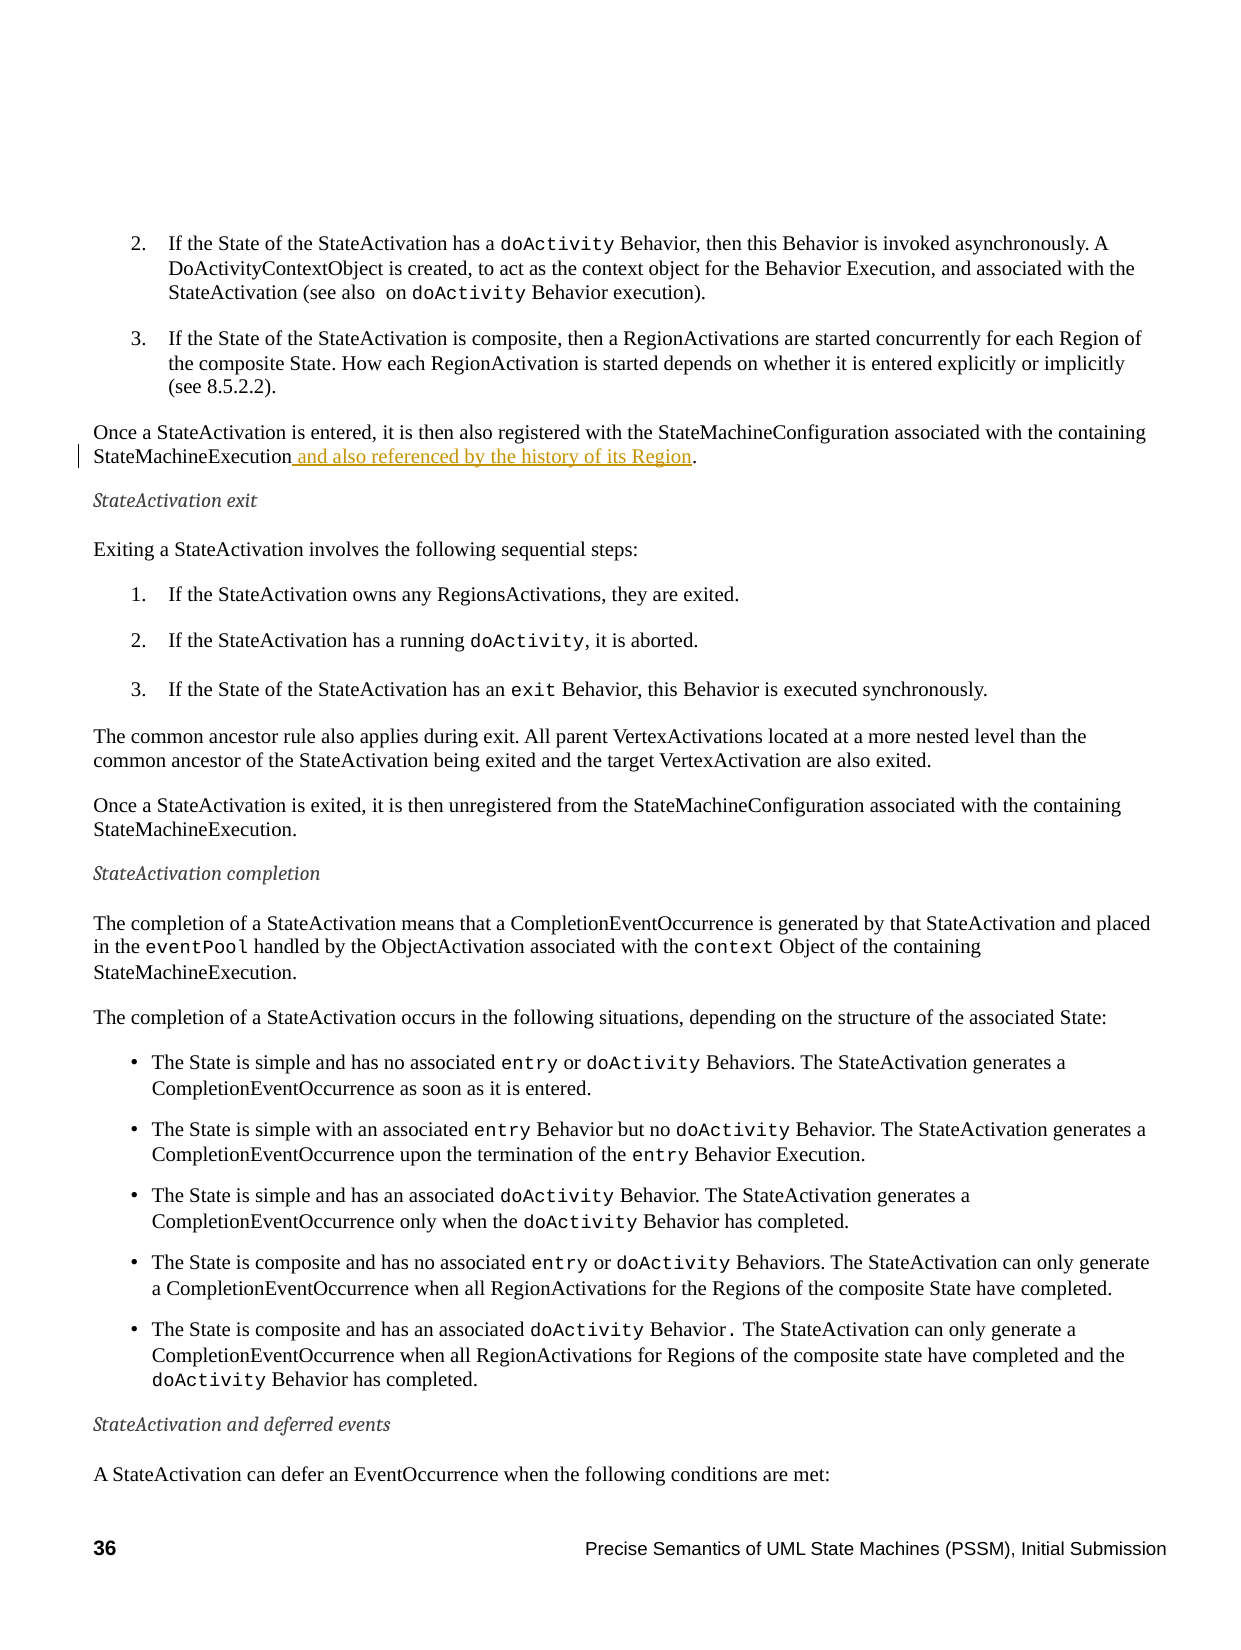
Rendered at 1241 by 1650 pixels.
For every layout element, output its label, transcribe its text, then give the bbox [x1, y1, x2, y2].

text Exiting a StateActivation involves the following sequential steps: [93, 537, 1164, 561]
text The completion of a StateActivation occurs in the following situations, depending on the structure of the associated State: [93, 1005, 1164, 1029]
subtitle StateActivation and deferred events [93, 1413, 1164, 1437]
list If the State of the StateActivation has a doActivity Behavior, then this Behavior is invoked asynchronously. A DoActivityContextObject is created, to act as the context object for the Behavior Execution, and associated with the StateActivation (see also on doActivity Behavior execution). [131, 231, 1164, 305]
list If the StateActivation has a running doActivity, it is aborted. [131, 627, 1164, 653]
text Once a StateActivation is entered, it is then also registered with the StateMachineConfiguration associated with the containing StateMachineExecution and also referenced by the history of its Region. [93, 419, 1164, 468]
subtitle StateActivation exit [93, 489, 1164, 513]
text Once a StateActivation is exited, it is then unregistered from the StateMachineConfiguration associated with the containing StateMachineExecution. [93, 793, 1164, 841]
list If the State of the StateActivation is composite, then a RegionActivations are started concurrently for each Region of the composite State. How each RegionActivation is started depends on whether it is entered explicitly or implicitly (see 8.5.2.2). [131, 326, 1164, 398]
list The State is composite and has no associated entry or doActivity Behaviors. The StateActivation can only generate a CompletionEventOccurrence when all RegionActivations for the Regions of the composite State have completed. [131, 1250, 1164, 1300]
subtitle StateActivation completion [93, 862, 1164, 886]
list If the StateActivation owns any RegionsActivations, they are exited. [131, 582, 1164, 606]
text The completion of a StateActivation means that a CompletionEventOccurrence is generated by that StateActivation and placed in the eventPool handled by the ObjectActivation associated with the context Object of the containing StateMachineExecution. [93, 910, 1164, 984]
list The State is simple and has no associated entry or doActivity Behaviors. The StateActivation generates a CompletionEventOccurrence as soon as it is entered. [131, 1050, 1164, 1100]
text A StateActivation can defer an EventOccurrence when the following conditions are met: [93, 1462, 1164, 1486]
list If the State of the StateActivation has an exit Behavior, this Behavior is executed synchronously. [131, 677, 1164, 702]
list The State is composite and has an associated doActivity Behavior. The StateActivation can only generate a CompletionEventOccurrence when all RegionActivations for Regions of the composite state have completed and the doActivity Behavior has completed. [131, 1317, 1164, 1392]
list The State is simple with an associated entry Behavior but no doActivity Behavior. The StateActivation generates a CompletionEventOccurrence upon the termination of the entry Behavior Execution. [131, 1117, 1164, 1167]
text The common ancestor rule also applies during exit. All parent VertexActivations located at a more nested level than the common ancestor of the StateActivation being exited and the target VertexActivation are also exited. [93, 723, 1164, 772]
list The State is simple and has an associated doActivity Behavior. The StateActivation generates a CompletionEventOccurrence only when the doActivity Behavior has completed. [131, 1183, 1164, 1234]
